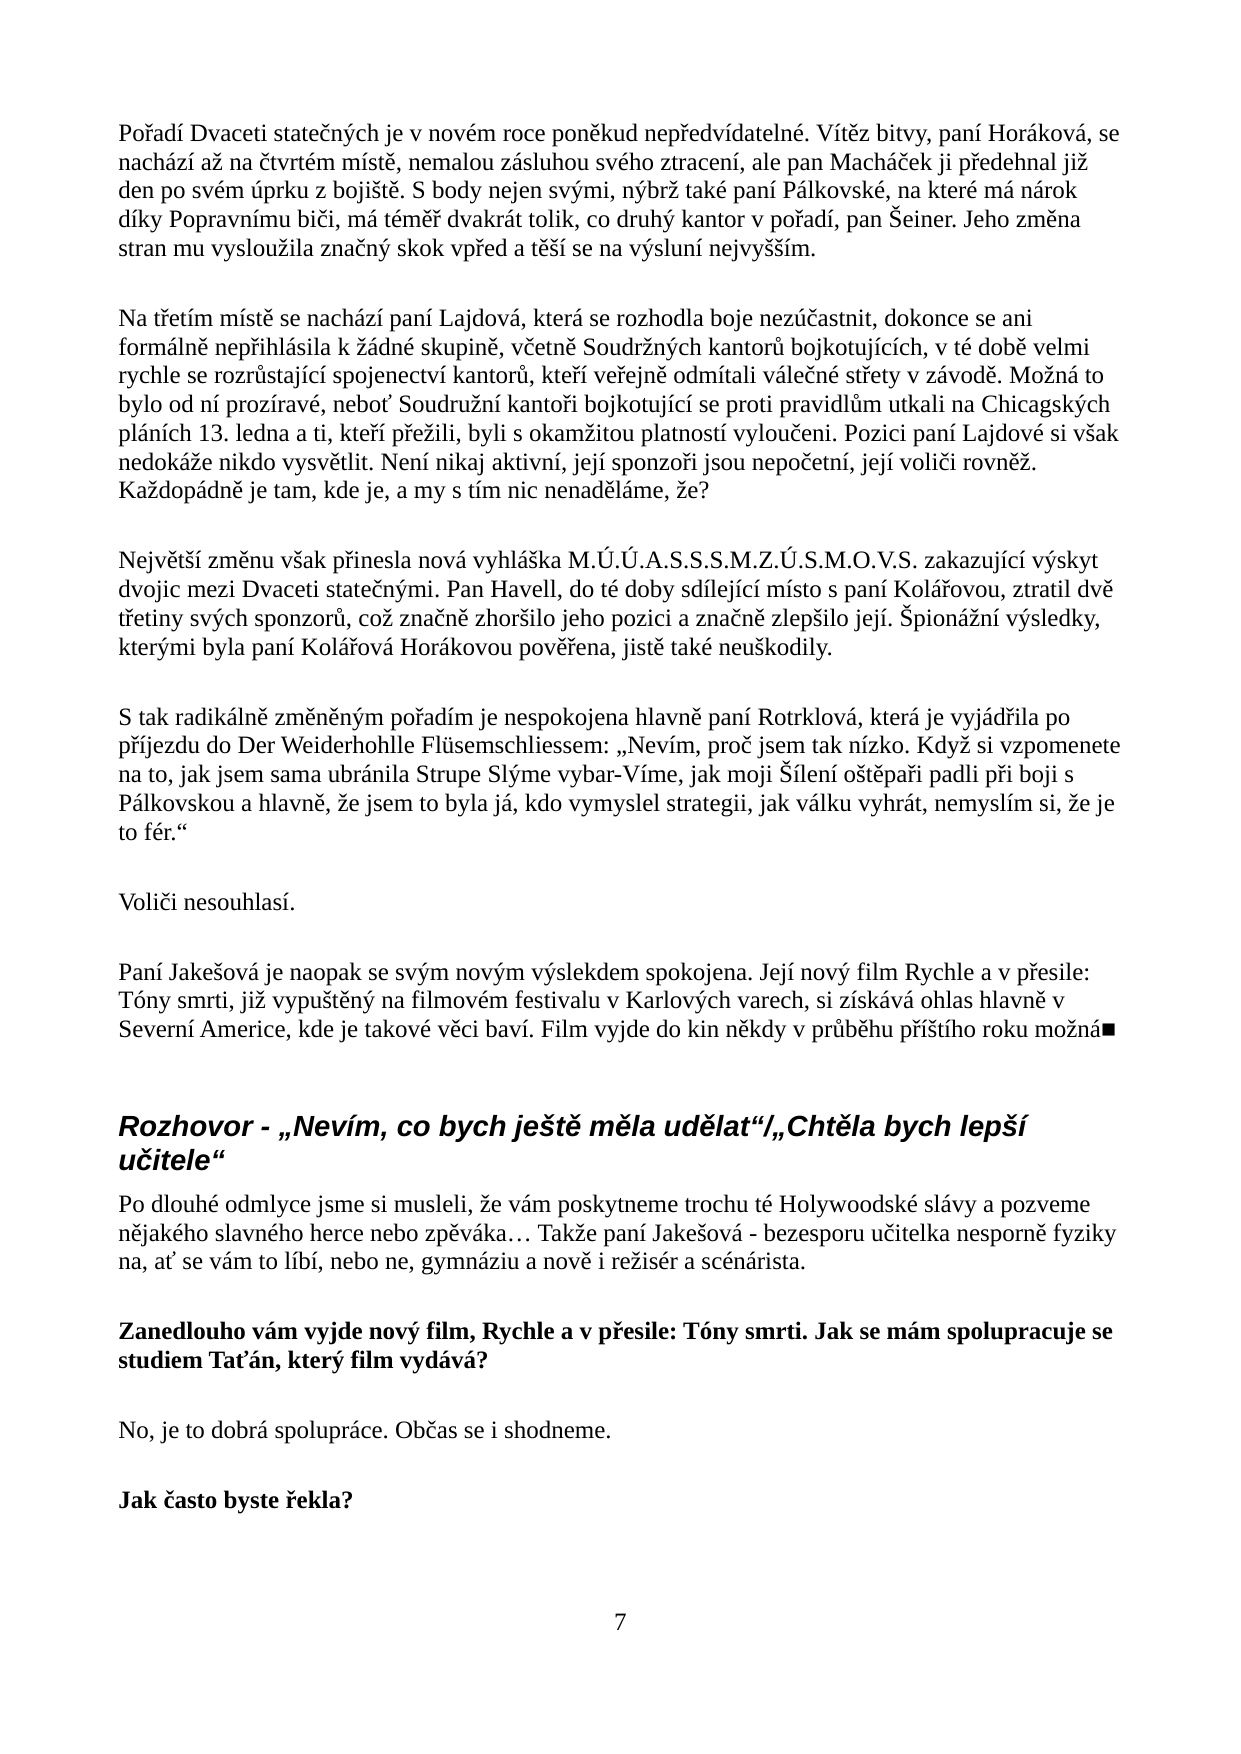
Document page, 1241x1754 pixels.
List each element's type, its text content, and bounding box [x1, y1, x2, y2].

text Největší změnu však přinesla nová vyhláška M.Ú.Ú.A.S.S.S.M.Z.Ú.S.M.O.V.S. zakazující výskyt dvojic mezi Dvaceti statečnými. Pan Havell, do té doby sdílející místo s paní Kolářovou, ztratil dvě třetiny svých sponzorů, což značně zhoršilo jeho pozici a značně zlepšilo její. Špionážní výsledky, kterými byla paní Kolářová Horákovou pověřena, jistě také neuškodily. [118, 546, 1122, 689]
text No, je to dobrá spolupráce. Občas se i shodneme. [118, 1415, 1122, 1473]
text S tak radikálně změněným pořadím je nespokojena hlavně paní Rotrklová, která je vyjádřila po příjezdu do Der Weiderhohlle Flüsemschliessem: „Nevím, proč jsem tak nízko. Když si vzpomenete na to, jak jsem sama ubránila Strupe Slýme vybar-Víme, jak moji Šílení oštěpaři padli při boji s Pálkovskou a hlavně, že jsem to byla já, kdo vymyslel strategii, jak válku vyhrát, nemyslím si, že je to fér.“ [118, 702, 1122, 874]
text Jak často byste řekla? [118, 1485, 1122, 1543]
text Pořadí Dvaceti statečných je v novém roce poněkud nepředvídatelné. Vítěz bitvy, paní Horáková, se nachází až na čtvrtém místě, nemalou zásluhou svého ztracení, ale pan Macháček ji předehnal již den po svém úprku z bojiště. S body nejen svými, nýbrž také paní Pálkovské, na které má nárok díky Popravnímu biči, má téměř dvakrát tolik, co druhý kantor v pořadí, pan Šeiner. Jeho změna stran mu vysloužila značný skok vpřed a těší se na výsluní nejvyšším. [118, 118, 1122, 291]
text Voliči nesouhlasí. [118, 887, 1122, 944]
text Zanedlouho vám vyjde nový film, Rychle a v přesile: Tóny smrti. Jak se mám spolupracuje se studiem Taťán, který film vydává? [118, 1316, 1122, 1403]
text Na třetím místě se nachází paní Lajdová, která se rozhodla boje nezúčastnit, dokonce se ani formálně nepřihlásila k žádné skupině, včetně Soudržných kantorů bojkotujících, v té době velmi rychle se rozrůstající spojenectví kantorů, kteří veřejně odmítali válečné střety v závodě. Možná to bylo od ní prozíravé, neboť Soudružní kantoři bojkotující se proti pravidlům utkali na Chicagských pláních 13. ledna a ti, kteří přežili, byli s okamžitou platností vyloučeni. Pozici paní Lajdové si však nedokáže nikdo vysvětlit. Není nikaj aktivní, její sponzoři jsou nepočetní, její voliči rovněž. Každopádně je tam, kde je, a my s tím nic nenaděláme, že? [118, 303, 1122, 533]
subtitle Rozhovor - „Nevím, co bych ještě měla udělat“/„Chtěla bych lepší učitele“ [118, 1109, 1122, 1176]
text Paní Jakešová je naopak se svým novým výslekdem spokojena. Její nový film Rychle a v přesile: Tóny smrti, již vypuštěný na filmovém festivalu v Karlových varech, si získává ohlas hlavně v Severní Americe, kde je takové věci baví. Film vyjde do kin někdy v průběhu příštího roku možná■ [118, 957, 1122, 1072]
text Po dlouhé odmlyce jsme si musleli, že vám poskytneme trochu té Holywoodské slávy a pozveme nějakého slavného herce nebo zpěváka… Takže paní Jakešová - bezesporu učitelka nesporně fyziky na, ať se vám to líbí, nebo ne, gymnáziu a nově i režisér a scénárista. [118, 1189, 1122, 1304]
